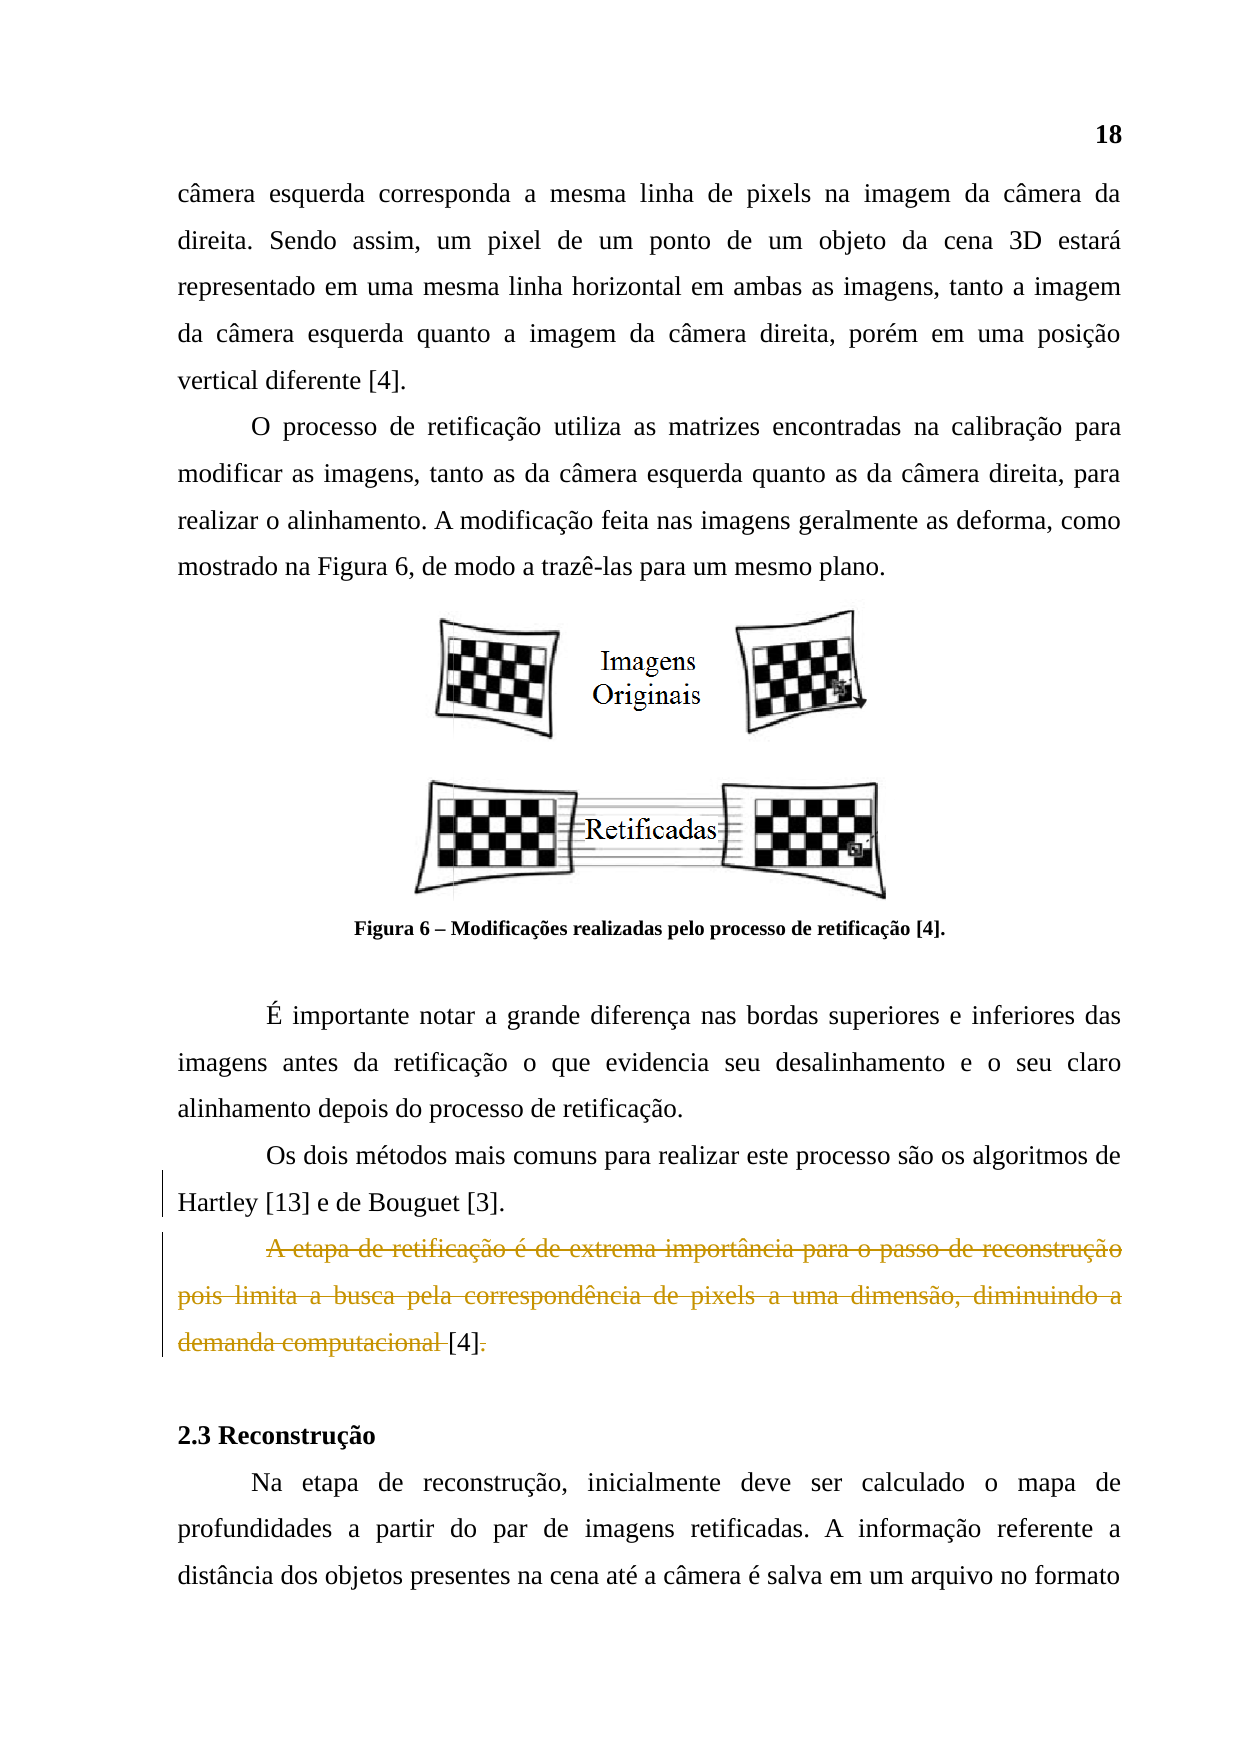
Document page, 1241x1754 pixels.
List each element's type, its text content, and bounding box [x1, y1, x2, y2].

text Figura 6 – Modificações realizadas pelo processo de retificação [4]. [177, 916, 1122, 940]
subtitle Reconstrução [177, 1419, 1122, 1450]
text O processo de retificação utiliza as matrizes encontradas na calibração para modificar as imagens, tanto as da câmera esquerda quanto as da câmera direita, para realizar o alinhamento. A modificação feita nas imagens geralmente as deforma, como mostrado na Figura 6, de modo a trazê-las para um mesmo plano. [177, 411, 1122, 582]
text Os dois métodos mais comuns para realizar este processo são os algoritmos de Hartley [13] e de Bouguet [3].[4] [177, 1139, 1122, 1217]
text câmera esquerda corresponda a mesma linha de pixels na imagem da câmera da direita. Sendo assim, um pixel de um ponto de um objeto da cena 3D estará representado em uma mesma linha horizontal em ambas as imagens, tanto a imagem da câmera esquerda quanto a imagem da câmera direita, porém em uma posição vertical diferente [4]. [177, 177, 1122, 395]
text Na etapa de reconstrução, inicialmente deve ser calculado o mapa de profundidades a partir do par de imagens retificadas. A informação referente a distância dos objetos presentes na cena até a câmera é salva em um arquivo no formato [177, 1466, 1122, 1590]
text É importante notar a grande diferença nas bordas superiores e inferiores das imagens antes da retificação o que evidencia seu desalinhamento e o seu claro alinhamento depois do processo de retificação. [177, 999, 1122, 1123]
picture [404, 597, 895, 901]
